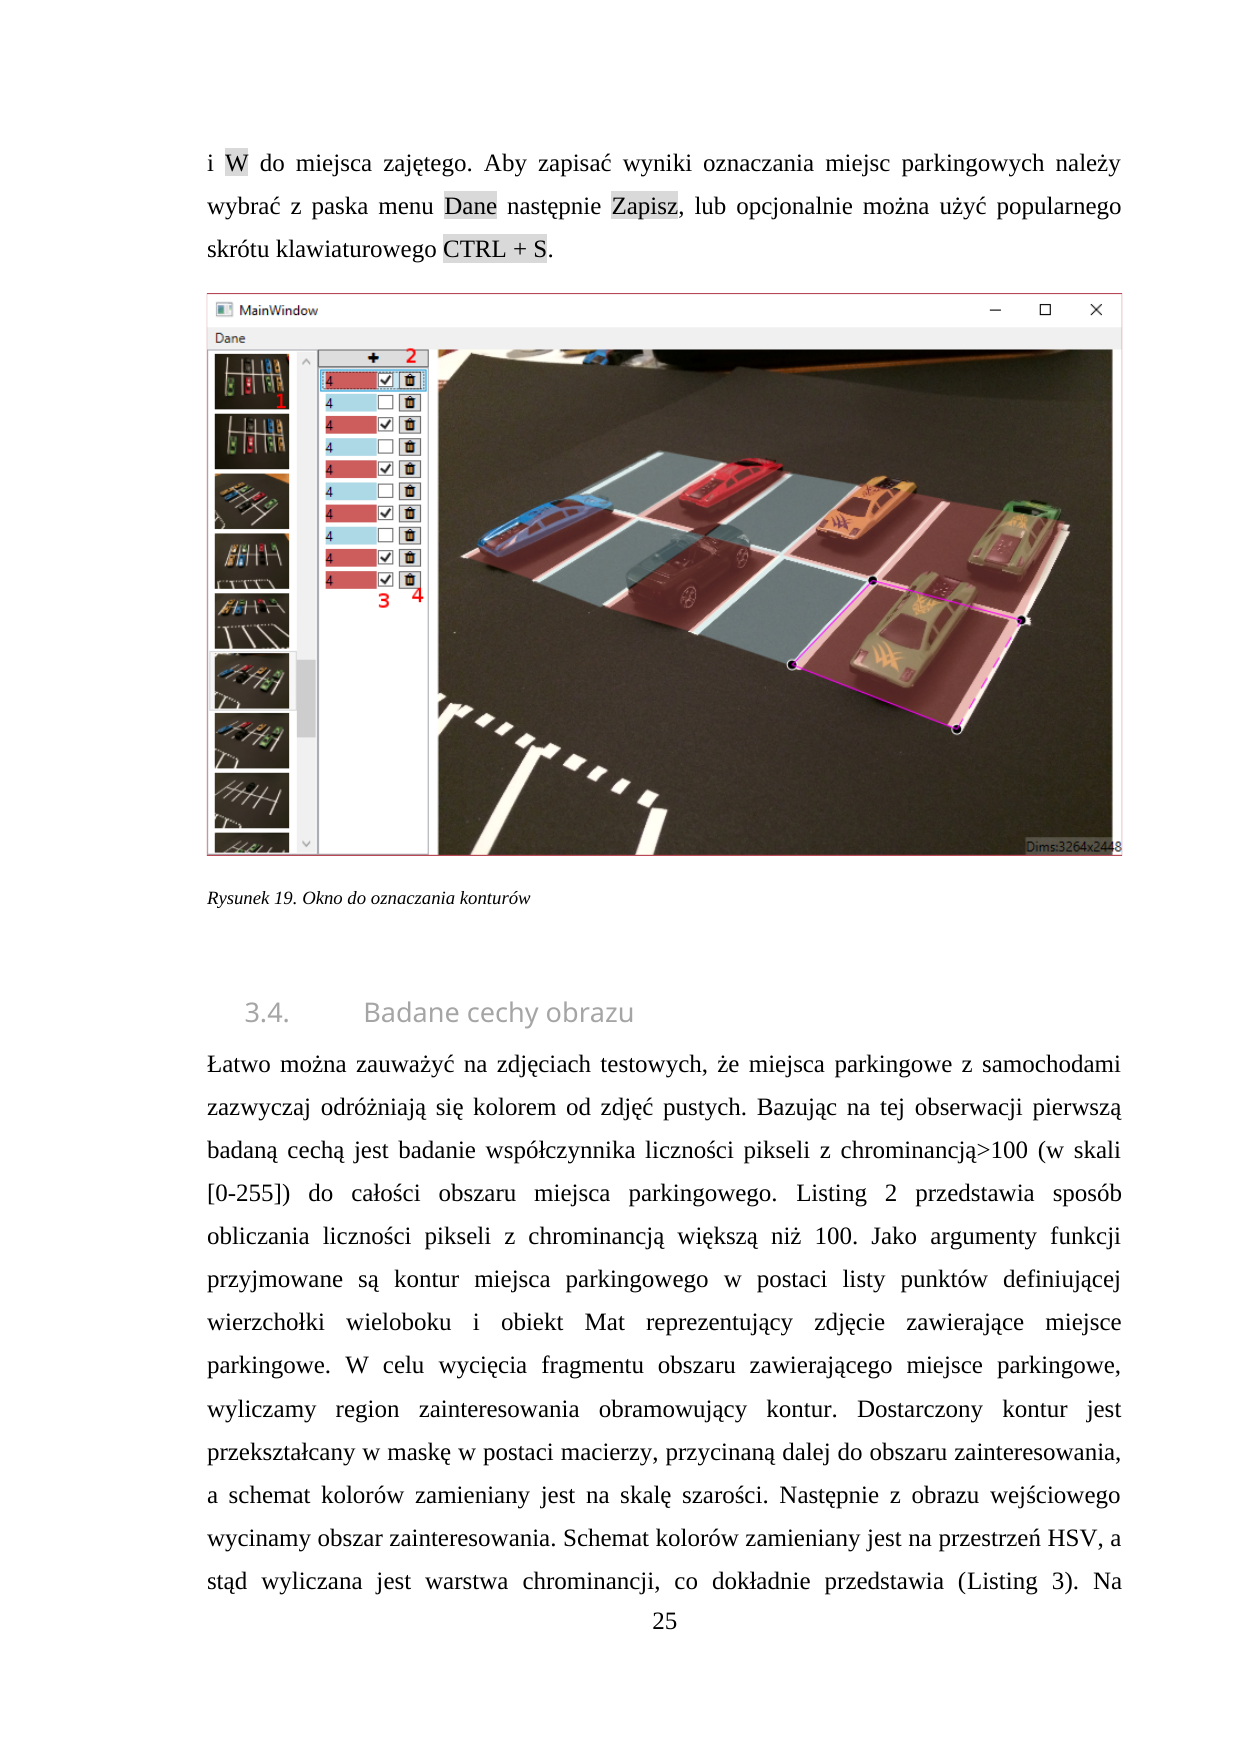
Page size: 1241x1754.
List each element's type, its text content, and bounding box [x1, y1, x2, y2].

text Łatwo można zauważyć na zdjęciach testowych, że miejsca parkingowe z samochodami zazwyczaj odróżniają się kolorem od zdjęć pustych. Bazując na tej obserwacji pierwszą badaną cechą jest badanie współczynnika liczności pikseli z chrominancją>100 (w skali [0-255]) do całości obszaru miejsca parkingowego. Listing 2 przedstawia sposób obliczania liczności pikseli z chrominancją większą niż 100. Jako argumenty funkcji przyjmowane są kontur miejsca parkingowego w postaci listy punktów definiującej wierzchołki wieloboku i obiekt Mat reprezentujący zdjęcie zawierające miejsce parkingowe. W celu wycięcia fragmentu obszaru zawierającego miejsce parkingowe, wyliczamy region zainteresowania obramowujący kontur. Dostarczony kontur jest przekształcany w maskę w postaci macierzy, przycinaną dalej do obszaru zainteresowania, a schemat kolorów zamieniany jest na skalę szarości. Następnie z obrazu wejściowego wycinamy obszar zainteresowania. Schemat kolorów zamieniany jest na przestrzeń HSV, a stąd wyliczana jest warstwa chrominancji, co dokładnie przedstawia (Listing 3). Na [207, 1049, 1122, 1595]
text i W do miejsca zajętego. Aby zapisać wyniki oznaczania miejsc parkingowych należy wybrać z paska menu Dane następnie Zapisz, lub opcjonalnie można użyć popularnego skrótu klawiaturowego CTRL + S. [207, 148, 1122, 263]
text Rysunek 19. Okno do oznaczania konturów [207, 887, 1122, 909]
list Badane cechy obrazu [244, 993, 1122, 1030]
